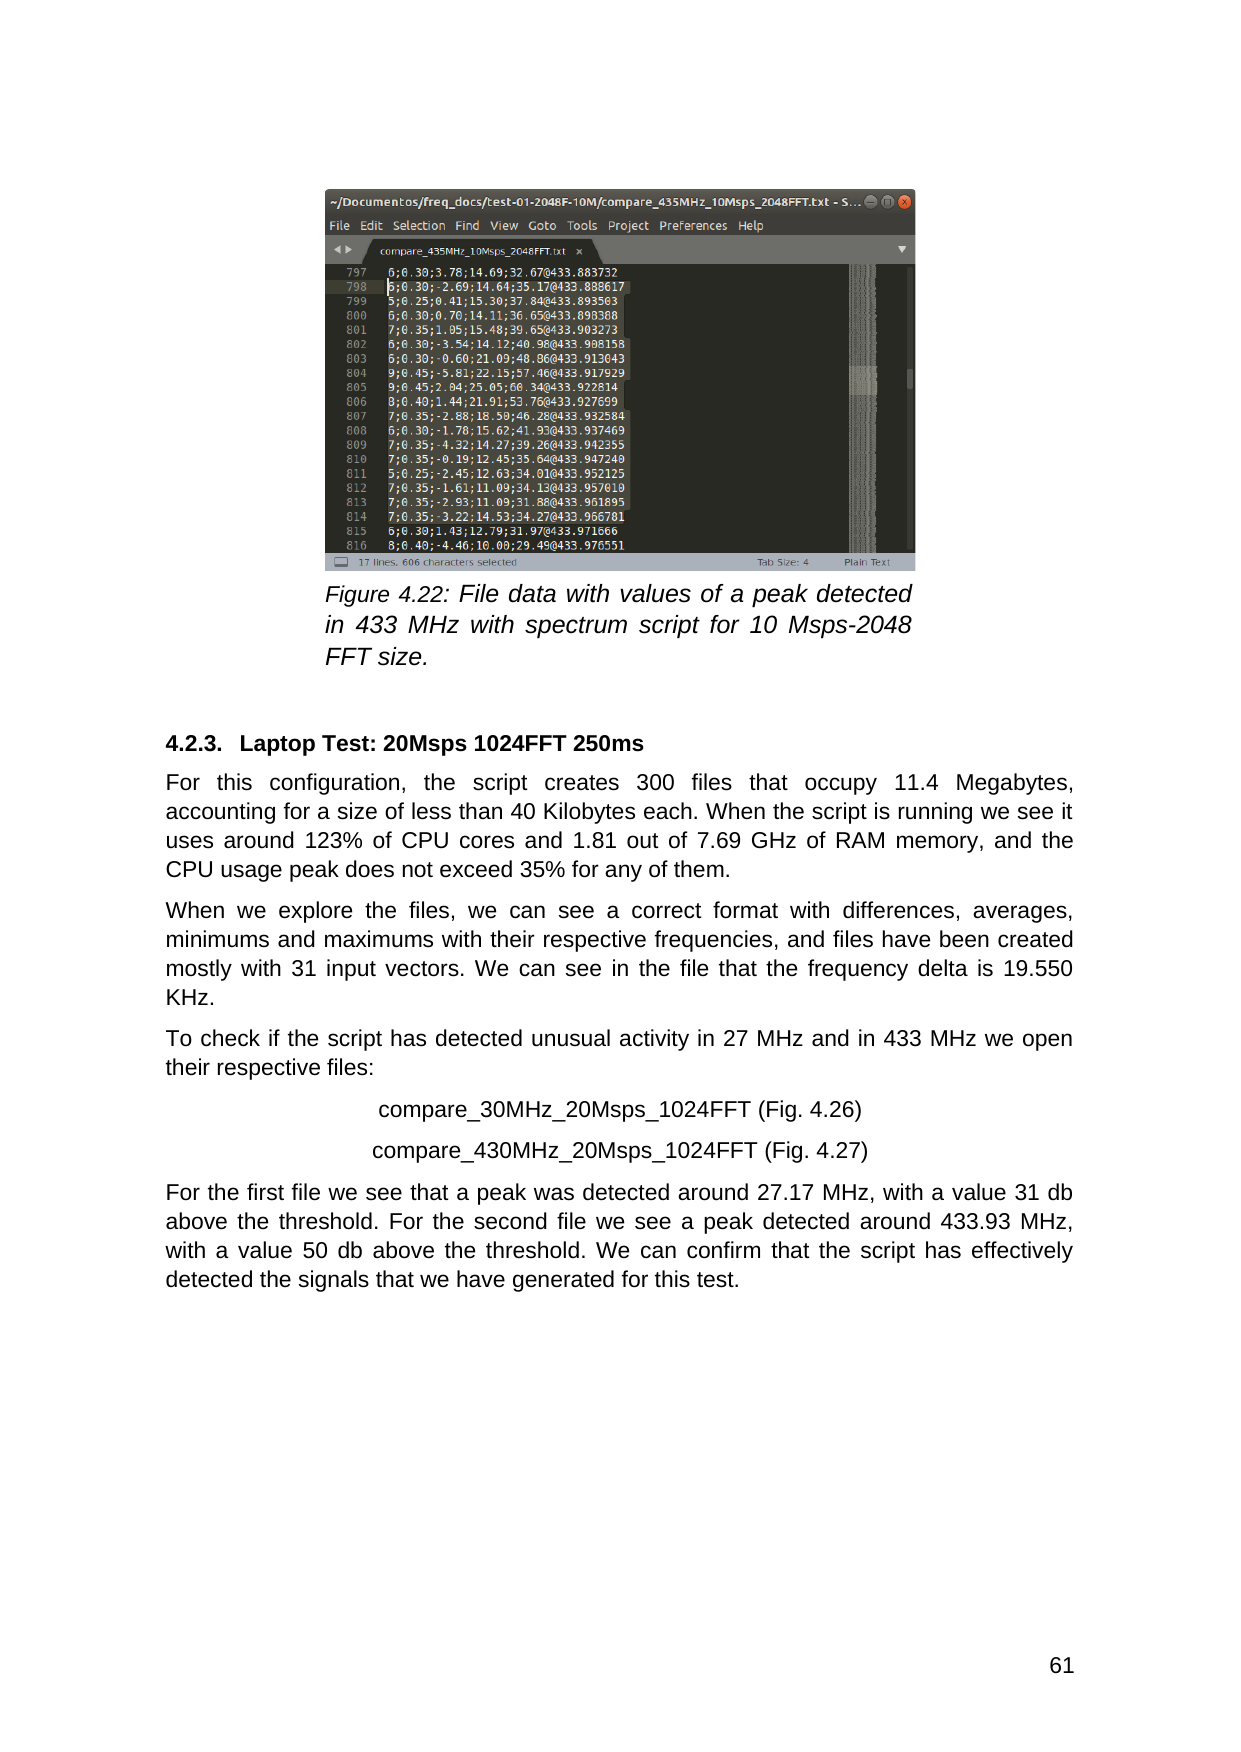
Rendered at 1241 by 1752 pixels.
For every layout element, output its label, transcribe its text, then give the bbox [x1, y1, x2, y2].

text When we explore the files, we can see a correct format with differences, averages, minimums and maximums with their respective frequencies, and files have been created mostly with 31 input vectors. We can see in the file that the frequency delta is 19.550 KHz. [165, 897, 1075, 1010]
text compare_30MHz_20Msps_1024FFT (Fig. 4.26) [165, 1096, 1075, 1122]
text For this configuration, the script creates 300 files that occupy 11.4 Megabytes, accounting for a size of less than 40 Kilobytes each. When the script is running we see it uses around 123% of CPU cores and 1.81 out of 7.69 GHz of RAM memory, and the CPU usage peak does not exceed 35% for any of them. [165, 769, 1075, 882]
text To check if the script has detected unusual activity in 27 MHz and in 433 MHz we open their respective files: [165, 1025, 1075, 1081]
text compare_430MHz_20Msps_1024FFT (Fig. 4.27) [165, 1137, 1075, 1164]
subtitle Laptop Test: 20Msps 1024FFT 250ms [165, 727, 1075, 756]
picture [325, 189, 916, 571]
text For the first file we see that a peak was detected around 27.17 MHz, with a value 31 db above the threshold. For the second file we see a peak detected around 433.93 MHz, with a value 50 db above the threshold. We can confirm that the script has effectively detected the signals that we have generated for this test. [165, 1179, 1075, 1292]
text Figure 4.22: File data with values of a peak detected in 433 MHz with spectrum script for 10 Msps-2048 FFT size. [325, 571, 915, 671]
